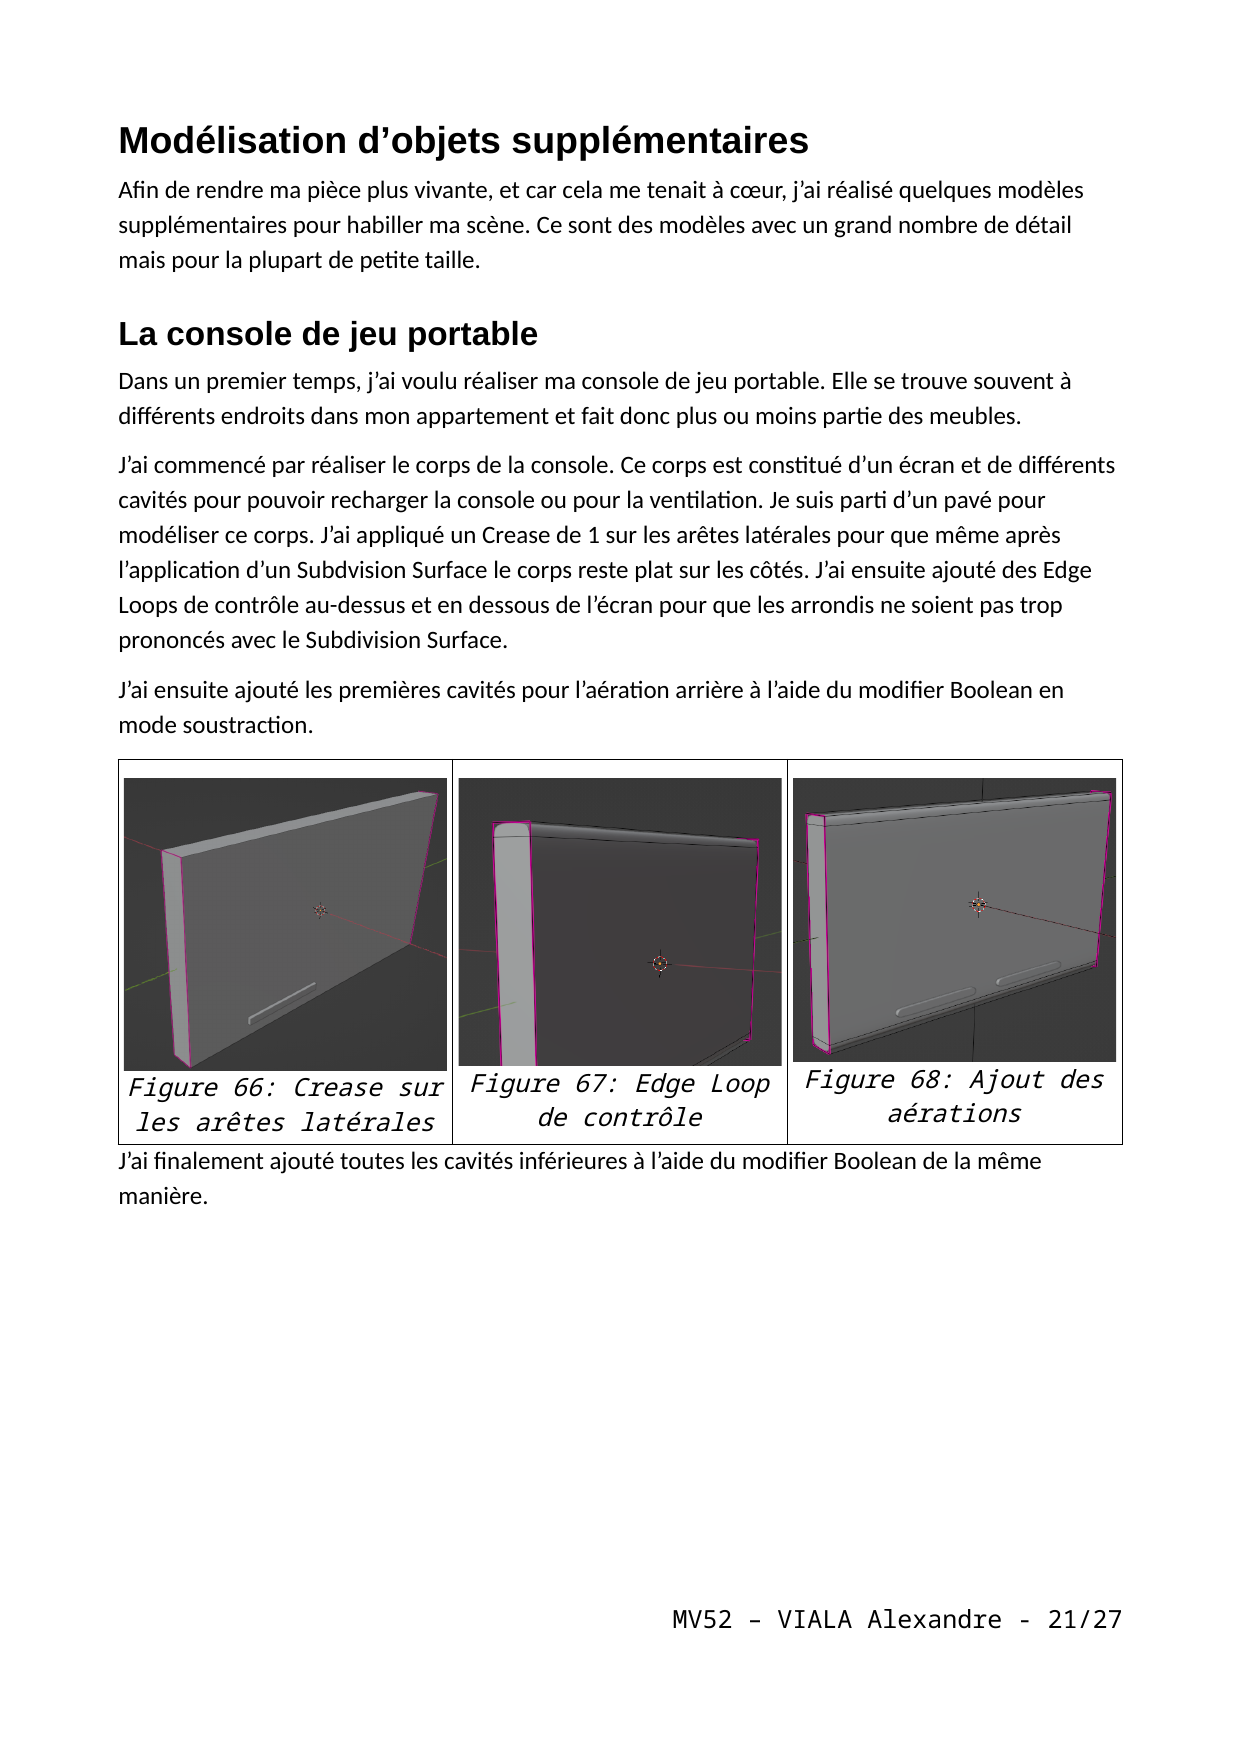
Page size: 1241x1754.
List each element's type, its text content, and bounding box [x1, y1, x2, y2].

picture [793, 778, 1117, 1062]
text J’ai finalement ajouté toutes les cavités inférieures à l’aide du modifier Boolean de la même manière. [118, 1145, 1122, 1211]
table_header [788, 760, 1122, 1144]
subtitle La console de jeu portable [118, 314, 1122, 353]
text Dans un premier temps, j’ai voulu réaliser ma console de jeu portable. Elle se trouve souvent à différents endroits dans mon appartement et fait donc plus ou moins partie des meubles. [118, 365, 1122, 431]
table_header [119, 760, 452, 1144]
picture [123, 778, 447, 1071]
table_header [453, 760, 787, 1144]
text Afin de rendre ma pièce plus vivante, et car cela me tenait à cœur, j’ai réalisé quelques modèles supplémentaires pour habiller ma scène. Ce sont des modèles avec un grand nombre de détail mais pour la plupart de petite taille. [118, 174, 1122, 274]
text J’ai commencé par réaliser le corps de la console. Ce corps est constitué d’un écran et de différents cavités pour pouvoir recharger la console ou pour la ventilation. Je suis parti d’un pavé pour modéliser ce corps. J’ai appliqué un Crease de 1 sur les arêtes latérales pour que même après l’application d’un Subdvision Surface le corps reste plat sur les côtés. J’ai ensuite ajouté des Edge Loops de contrôle au-dessus et en dessous de l’écran pour que les arrondis ne soient pas trop prononcés avec le Subdivision Surface. [118, 450, 1122, 655]
picture [458, 778, 782, 1066]
subtitle Modélisation d’objets supplémentaires [118, 118, 1122, 161]
text J’ai ensuite ajouté les premières cavités pour l’aération arrière à l’aide du modifier Boolean en mode soustraction. [118, 674, 1122, 740]
